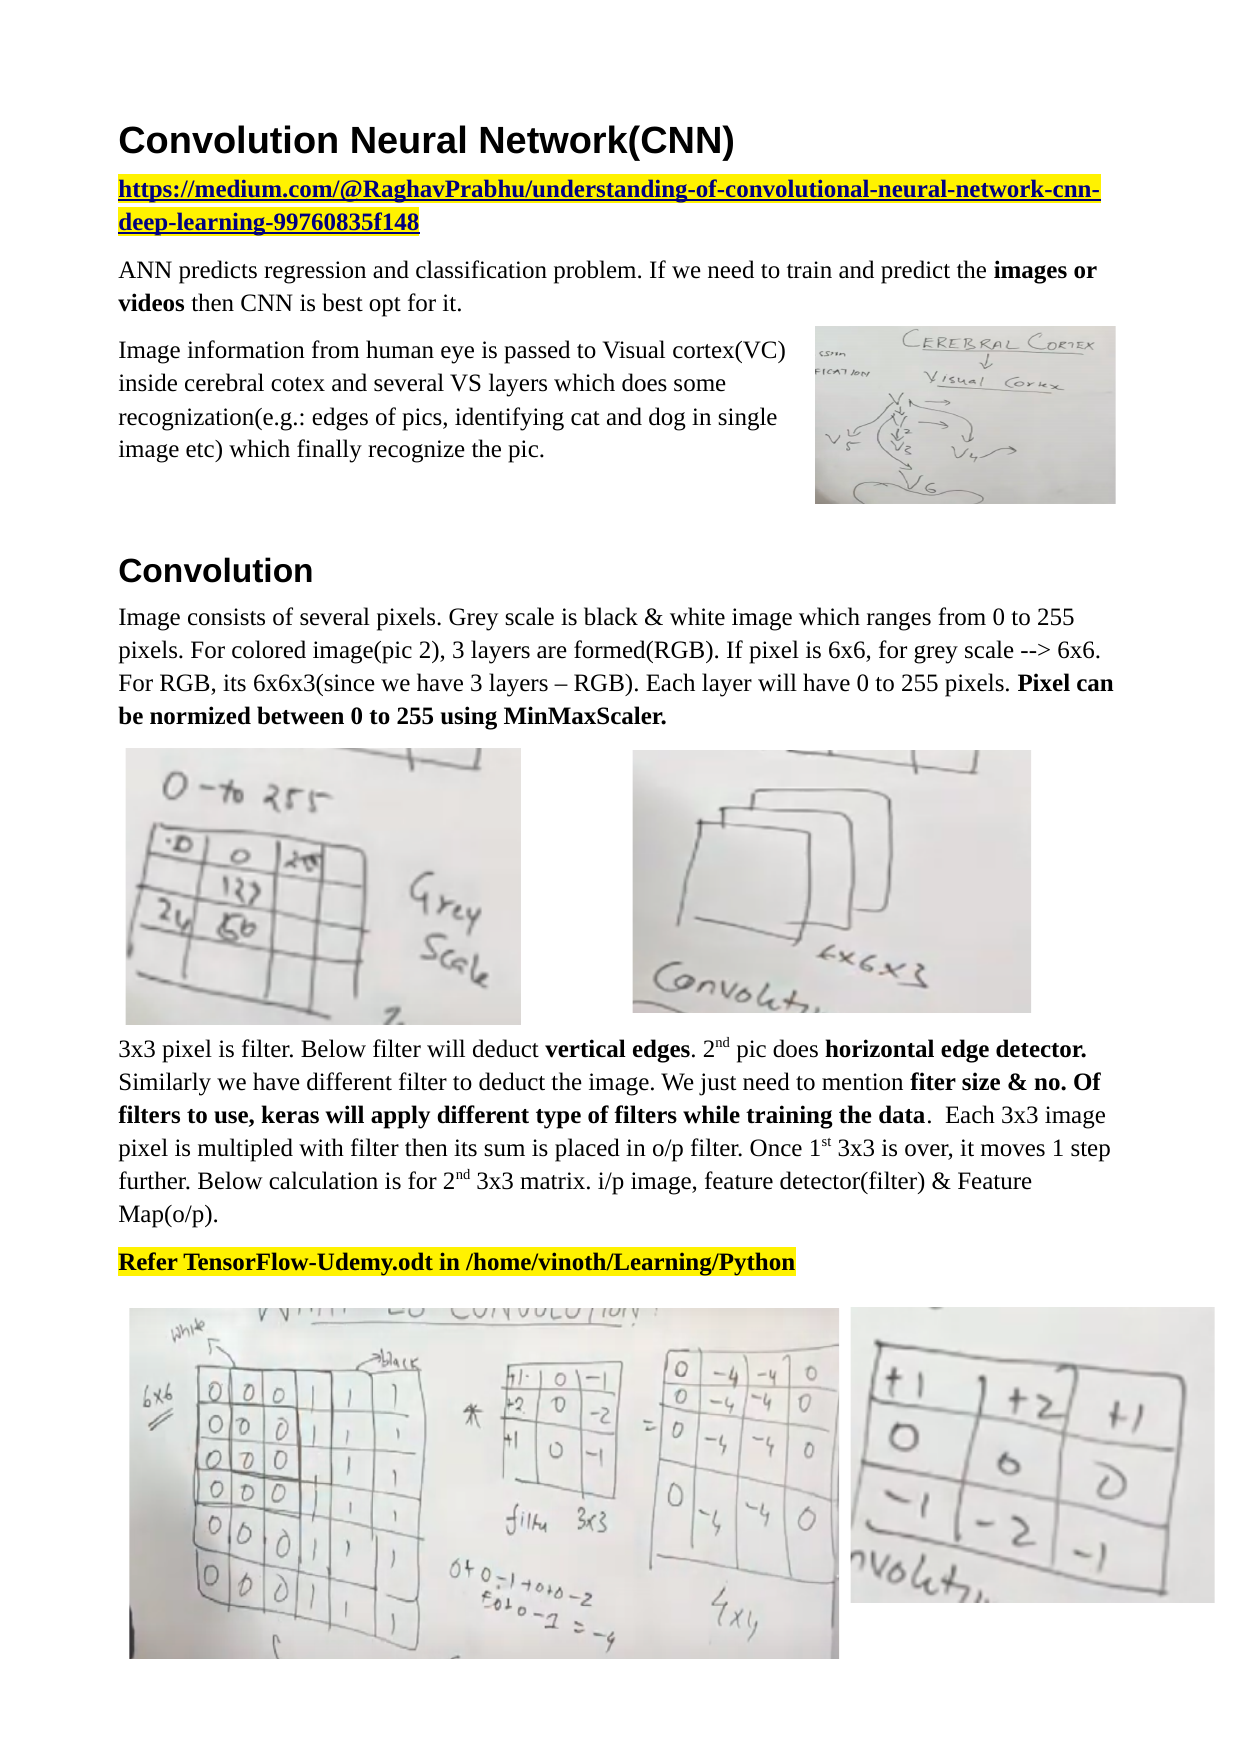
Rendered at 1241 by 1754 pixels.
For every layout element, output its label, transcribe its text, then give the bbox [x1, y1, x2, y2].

picture [125, 748, 521, 1025]
subtitle Convolution [118, 551, 1122, 589]
text Image consists of several pixels. Grey scale is black & white image which ranges from 0 to 255 pixels. For colored image(pic 2), 3 layers are formed(RGB). If pixel is 6x6, for grey scale --> 6x6. For RGB, its 6x6x3(since we have 3 layers – RGB). Each layer will have 0 to 255 pixels. Pixel can be normized between 0 to 255 using MinMaxScaler. [118, 602, 1122, 729]
picture [129, 1308, 840, 1659]
text Image information from human eye is passed to Visual cortex(VC) inside cerebral cotex and several VS layers which does some recognization(e.g.: edges of pics, identifying cat and dog in single image etc) which finally recognize the pic. [118, 336, 815, 463]
picture [815, 326, 1116, 504]
text 3x3 pixel is filter. Below filter will deduct vertical edges. 2nd pic does horizontal edge detector. Similarly we have different filter to deduct the image. We just need to mention fiter size & no. Of filters to use, keras will apply different type of filters while training the data. Each 3x3 image pixel is multipled with filter then its sum is placed in o/p filter. Once 1st 3x3 is over, it moves 1 step further. Below calculation is for 2nd 3x3 matrix. i/p image, feature detector(filter) & Feature Map(o/p). [118, 1034, 1122, 1228]
picture [632, 750, 1032, 1013]
subtitle Convolution Neural Network(CNN) [118, 118, 1122, 162]
text https://medium.com/@RaghavPrabhu/understanding-of-convolutional-neural-network-cnn-deep-learning-99760835f148 [118, 174, 1122, 236]
picture [850, 1307, 1215, 1603]
text Refer TensorFlow-Udemy.odt in /home/vinoth/Learning/Python [118, 1247, 1122, 1276]
text ANN predicts regression and classification problem. If we need to train and predict the images or videos then CNN is best opt for it. [118, 255, 1122, 317]
